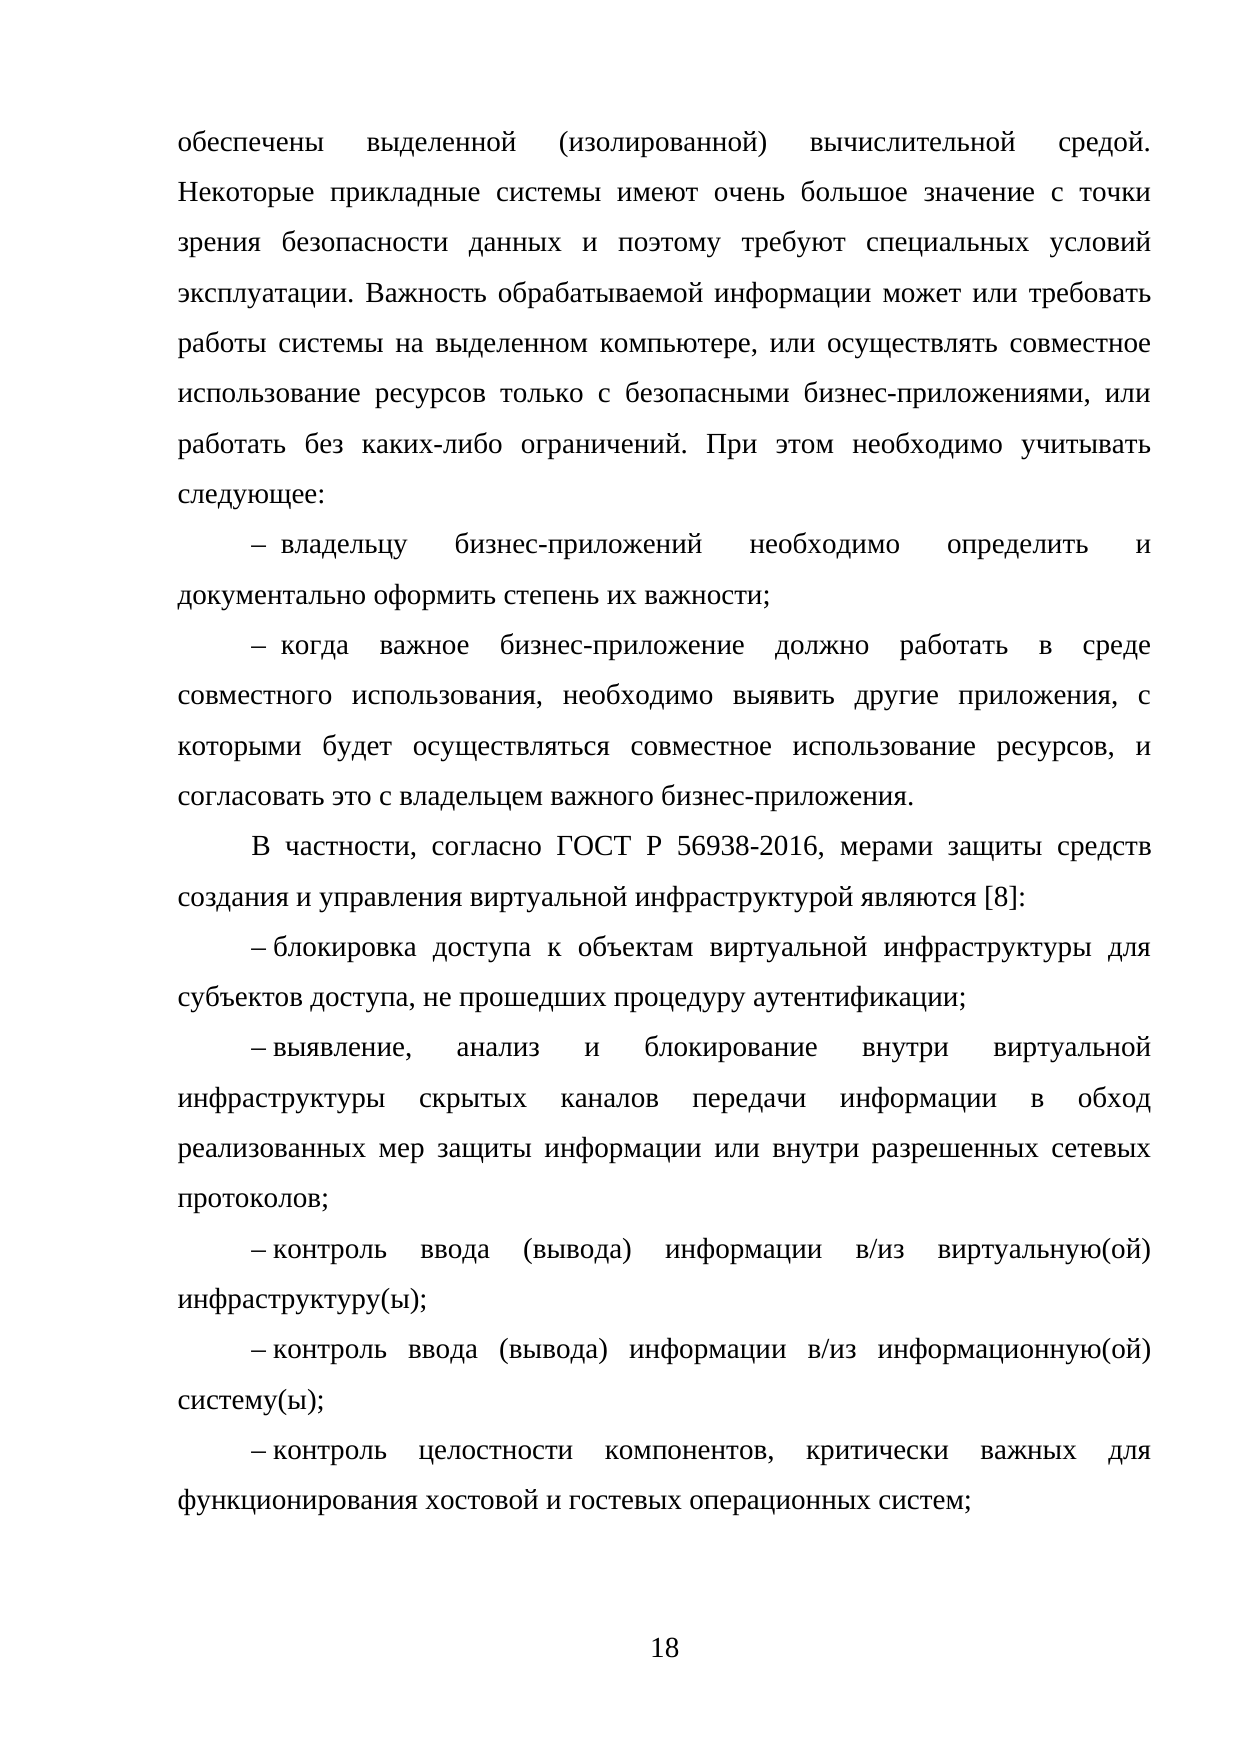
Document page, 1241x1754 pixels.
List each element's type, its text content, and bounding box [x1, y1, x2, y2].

list контроль ввода (вывода) информации в/из информационную(ой) систему(ы); [177, 1331, 1152, 1415]
list владельцу бизнес-приложений необходимо определить и документально оформить степень их важности; [177, 526, 1152, 610]
text В частности, согласно ГОСТ Р 56938-2016, мерами защиты средств создания и управления виртуальной инфраструктурой являются [8]: [177, 828, 1152, 912]
text обеспечены выделенной (изолированной) вычислительной средой. Некоторые прикладные системы имеют очень большое значение с точки зрения безопасности данных и поэтому требуют специальных условий эксплуатации. Важность обрабатываемой информации может или требовать работы системы на выделенном компьютере, или осуществлять совместное использование ресурсов только с безопасными бизнес-приложениями, или работать без каких-либо ограничений. При этом необходимо учитывать следующее: [177, 124, 1152, 510]
list когда важное бизнес-приложение должно работать в среде совместного использования, необходимо выявить другие приложения, с которыми будет осуществляться совместное использование ресурсов, и согласовать это с владельцем важного бизнес-приложения. [177, 627, 1152, 812]
list контроль целостности компонентов, критически важных для функционирования хостовой и гостевых операционных систем; [177, 1432, 1152, 1516]
list контроль ввода (вывода) информации в/из виртуальную(ой) инфраструктуру(ы); [177, 1231, 1152, 1315]
list блокировка доступа к объектам виртуальной инфраструктуры для субъектов доступа, не прошедших процедуру аутентификации; [177, 929, 1152, 1013]
list выявление, анализ и блокирование внутри виртуальной инфраструктуры скрытых каналов передачи информации в обход реализованных мер защиты информации или внутри разрешенных сетевых протоколов; [177, 1029, 1152, 1214]
